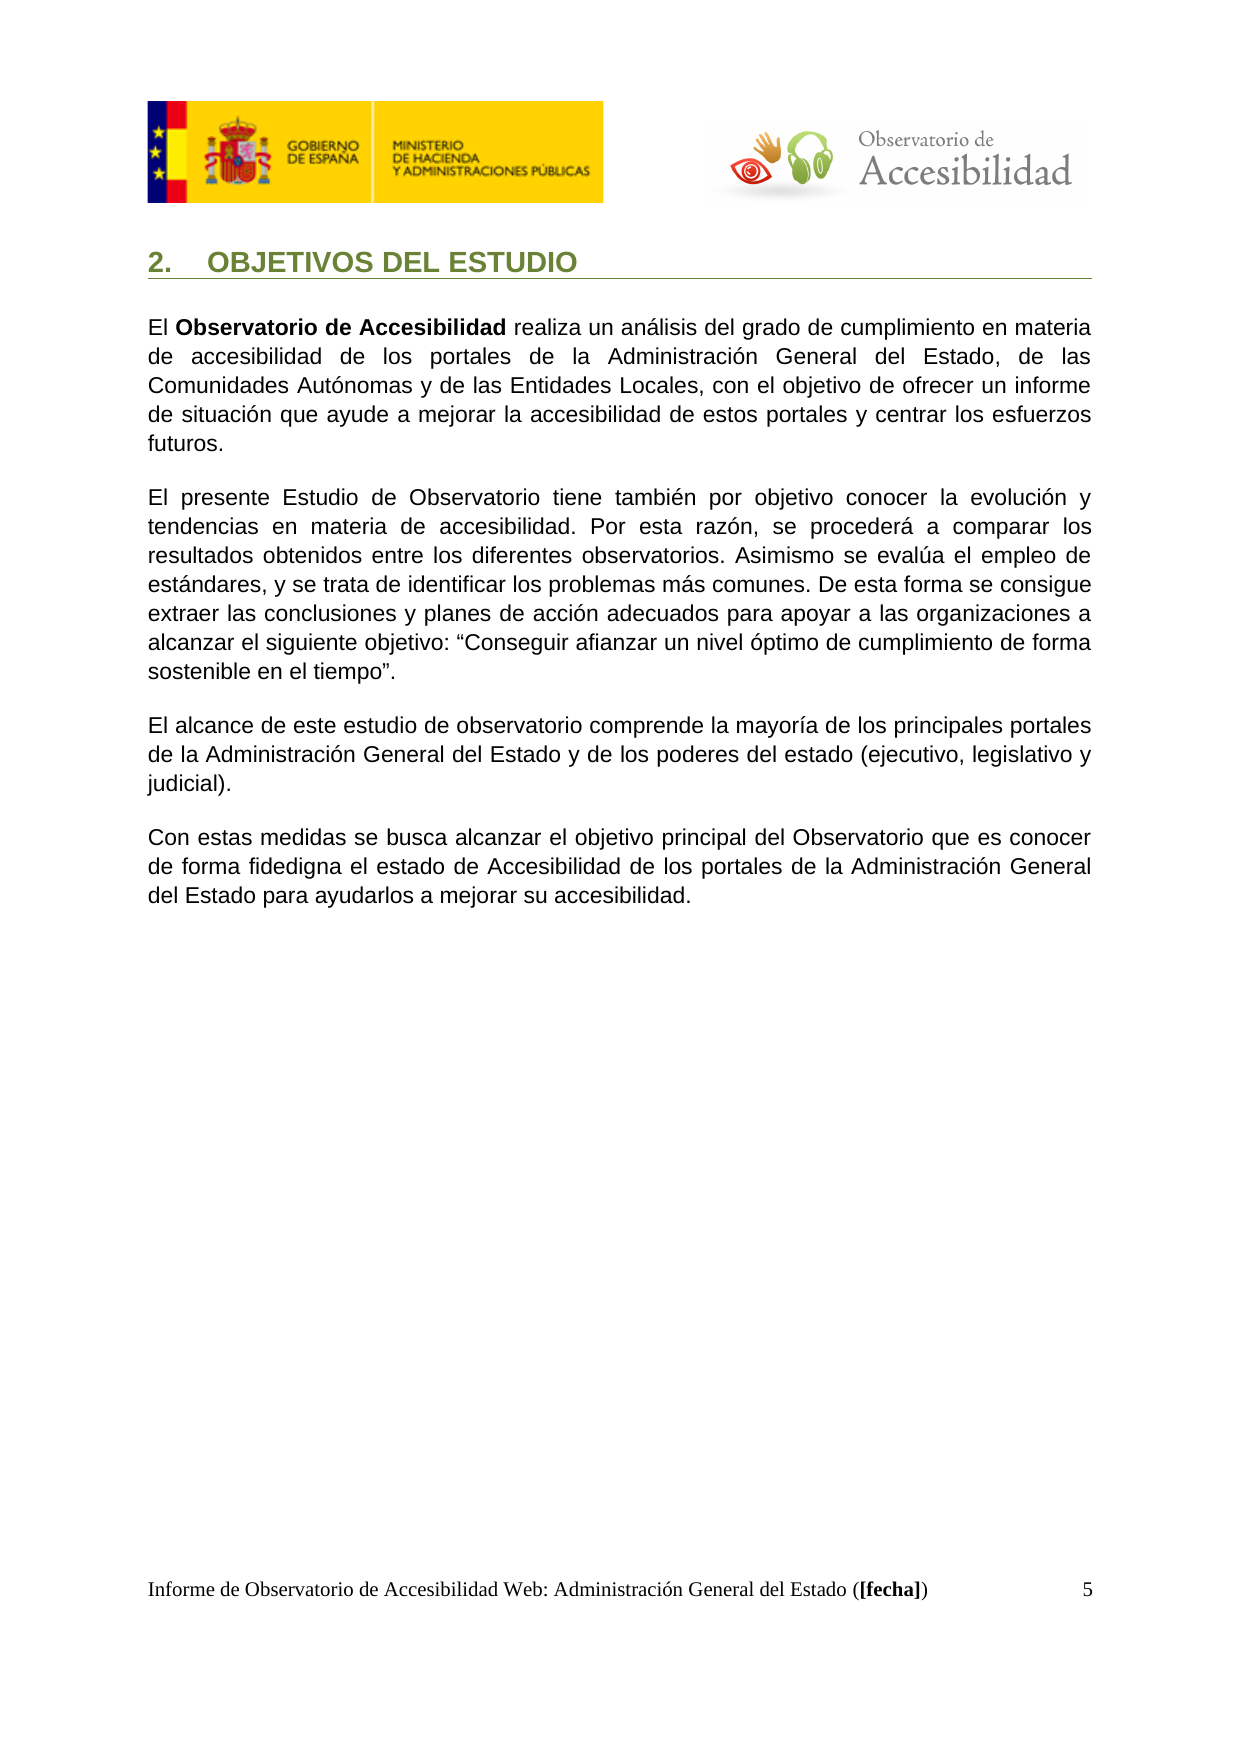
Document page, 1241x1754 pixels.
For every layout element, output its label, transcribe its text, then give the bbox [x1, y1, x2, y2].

text El presente Estudio de Observatorio tiene también por objetivo conocer la evolución y tendencias en materia de accesibilidad. Por esta razón, se procederá a comparar los resultados obtenidos entre los diferentes observatorios. Asimismo se evalúa el empleo de estándares, y se trata de identificar los problemas más comunes. De esta forma se consigue extraer las conclusiones y planes de acción adecuados para apoyar a las organizaciones a alcanzar el siguiente objetivo: “Conseguir afianzar un nivel óptimo de cumplimiento de forma sostenible en el tiempo”. [148, 484, 1092, 684]
text El alcance de este estudio de observatorio comprende la mayoría de los principales portales de la Administración General del Estado y de los poderes del estado (ejecutivo, legislativo y judicial). [148, 712, 1092, 796]
text El Observatorio de Accesibilidad realiza un análisis del grado de cumplimiento en materia de accesibilidad de los portales de la Administración General del Estado, de las Comunidades Autónomas y de las Entidades Locales, con el objetivo de ofrecer un informe de situación que ayude a mejorar la accesibilidad de estos portales y centrar los esfuerzos futuros. [148, 314, 1092, 456]
picture [147, 101, 604, 203]
text Con estas medidas se busca alcanzar el objetivo principal del Observatorio que es conocer de forma fidedigna el estado de Accesibilidad de los portales de la Administración General del Estado para ayudarlos a mejorar su accesibilidad. [148, 824, 1092, 908]
picture [710, 122, 1086, 205]
list Objetivos del estudio [148, 245, 1092, 278]
